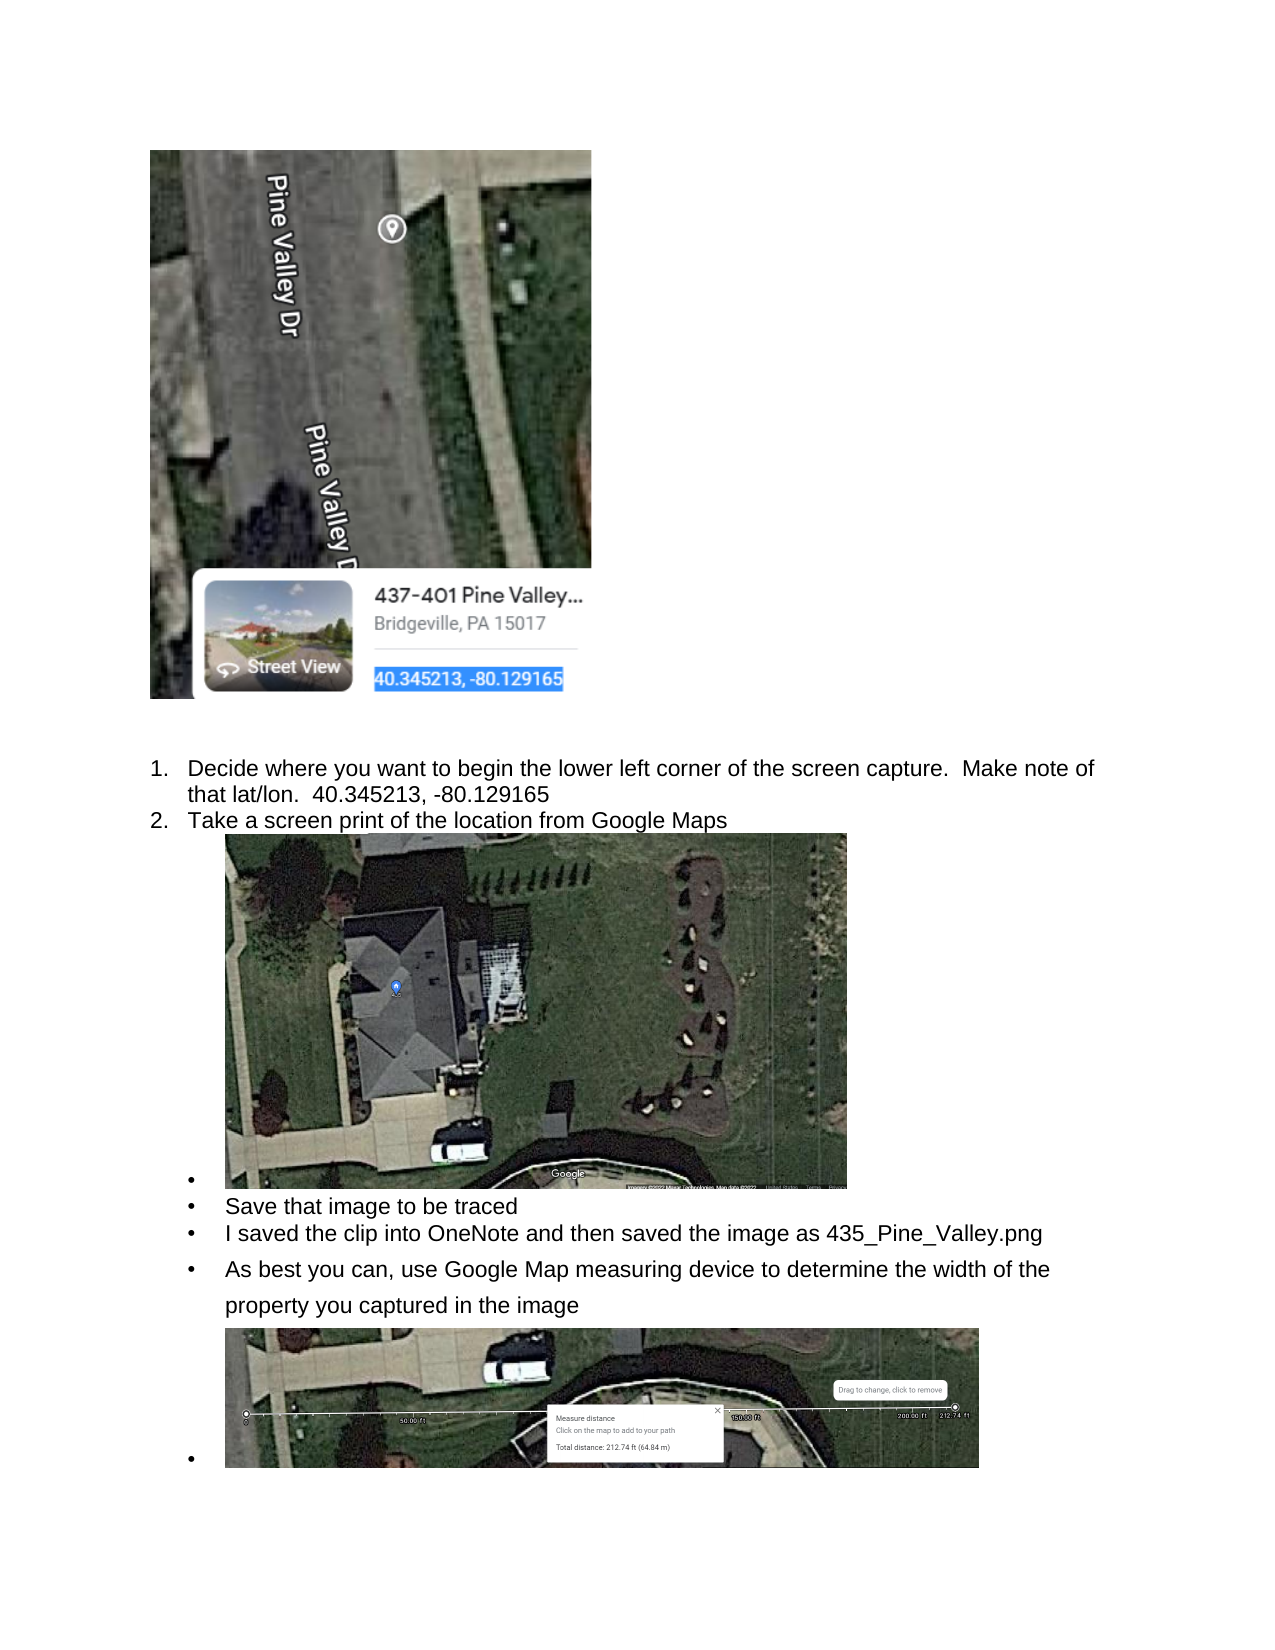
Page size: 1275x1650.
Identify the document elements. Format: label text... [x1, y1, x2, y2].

picture [150, 150, 592, 699]
list I saved the clip into OneNote and then saved the image as 435_Pine_Valley.png [187, 1219, 1125, 1246]
picture [225, 1328, 979, 1468]
list As best you can, use Google Map measuring device to determine the width of the property you captured in the image [187, 1256, 1125, 1319]
list Take a screen print of the location from Google Maps [150, 807, 1125, 834]
picture [225, 833, 847, 1189]
list Save that image to be traced [187, 1193, 1125, 1219]
list Decide where you want to begin the lower left corner of the screen capture. Make note of that lat/lon. 40.345213, -80.129165 [150, 754, 1125, 807]
